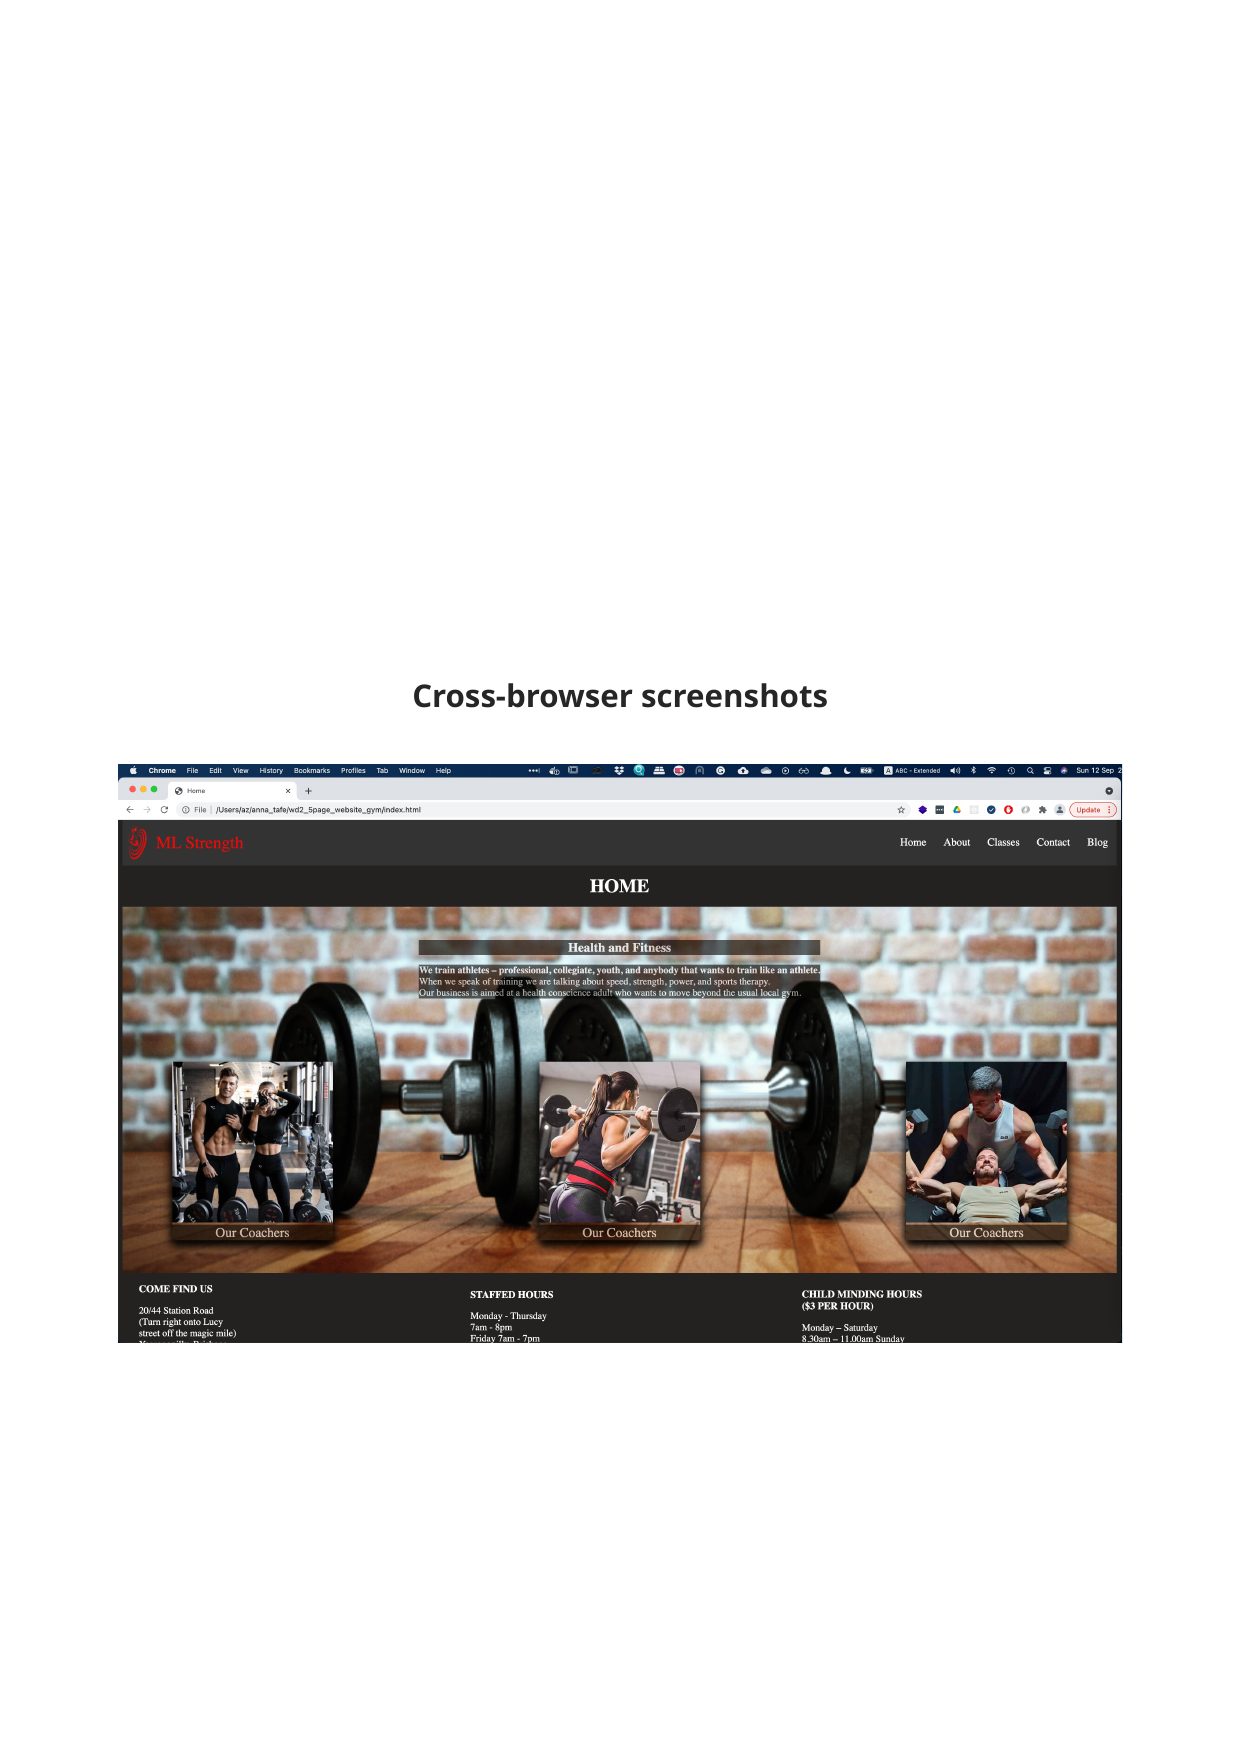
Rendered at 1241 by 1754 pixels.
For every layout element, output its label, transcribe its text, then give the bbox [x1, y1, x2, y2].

text Cross-browser screenshots [118, 674, 1122, 716]
picture [118, 764, 1123, 1343]
